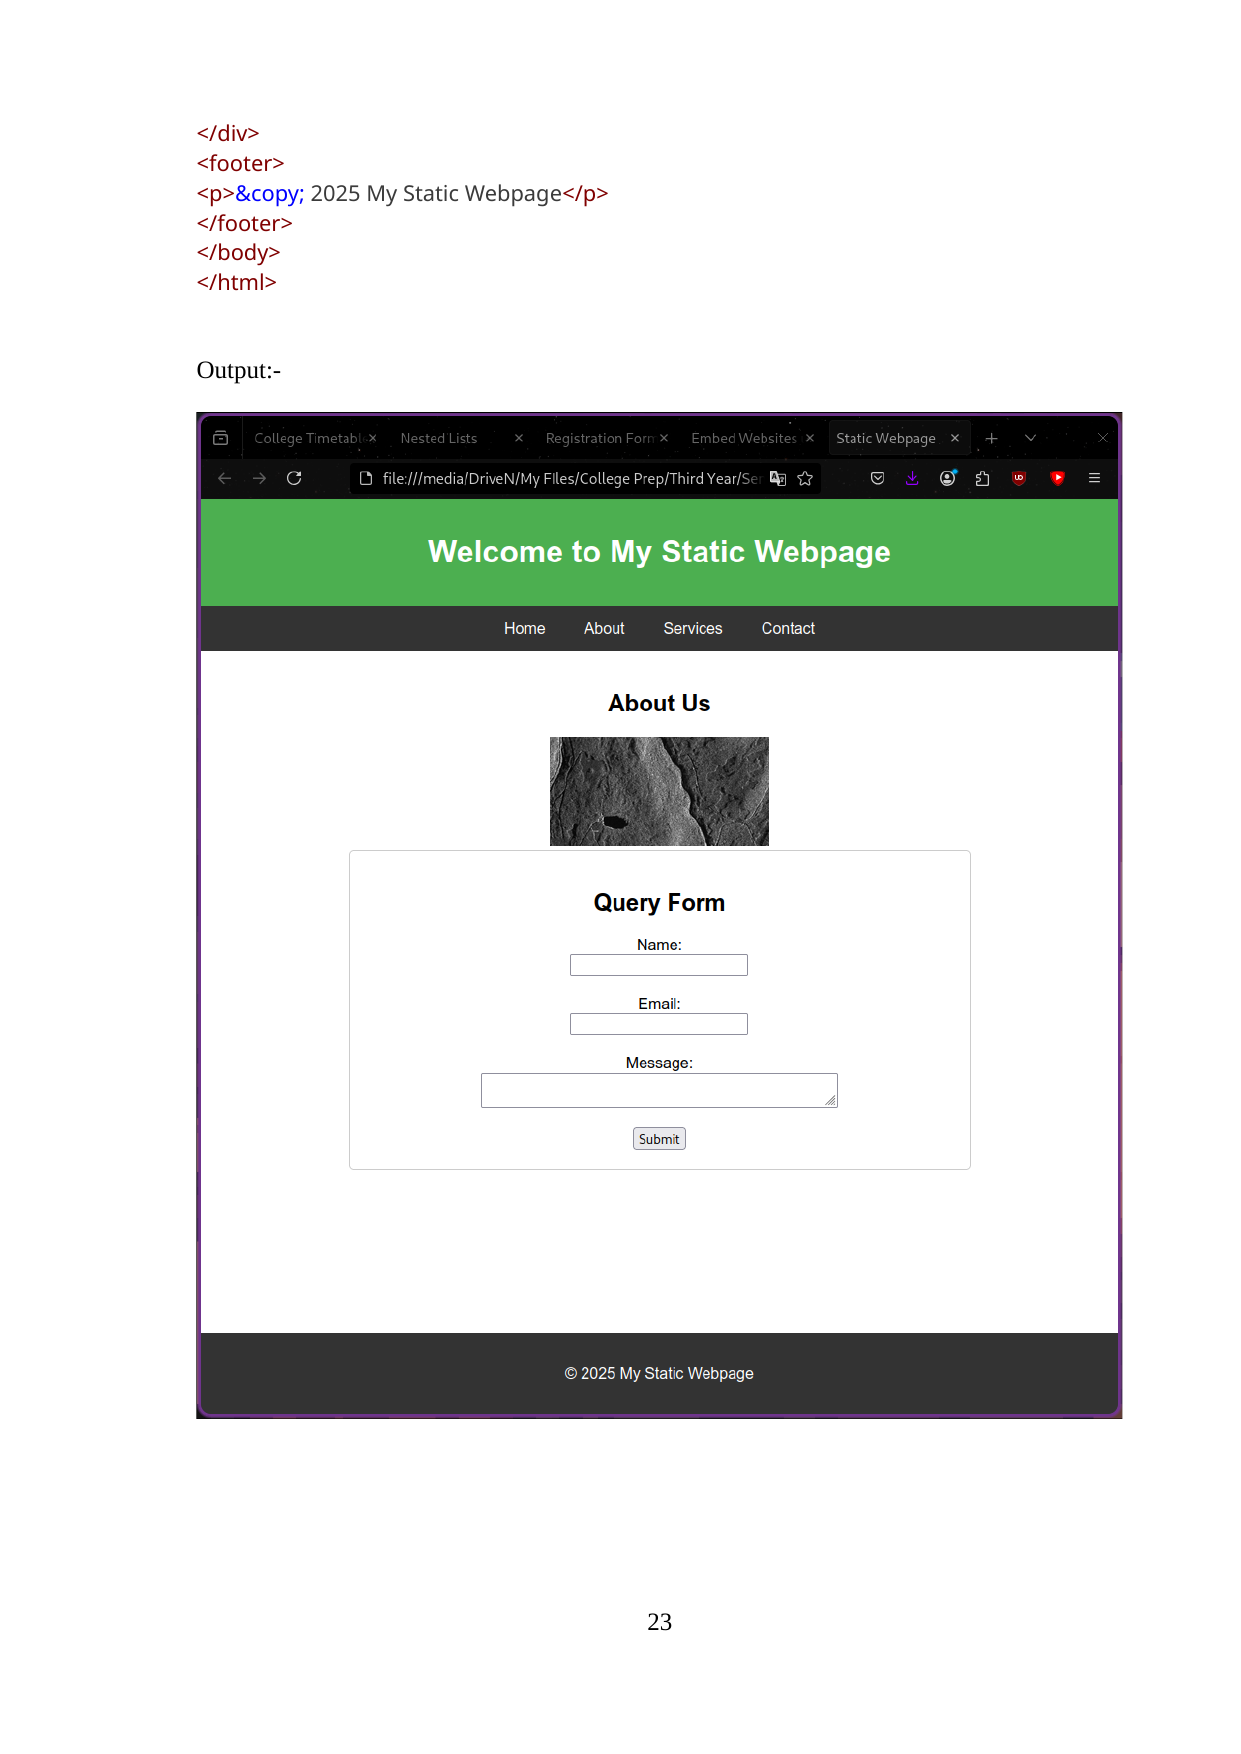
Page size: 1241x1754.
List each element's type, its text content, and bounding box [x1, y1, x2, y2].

text </body> [196, 237, 1122, 267]
text </footer> [196, 207, 1122, 237]
picture [196, 412, 1123, 1419]
text <footer> [196, 148, 1122, 178]
text Output:- [196, 355, 1122, 384]
text </html> [196, 267, 1122, 297]
text <p>&copy; 2025 My Static Webpage</p> [196, 178, 1122, 207]
text </div> [196, 118, 1122, 148]
